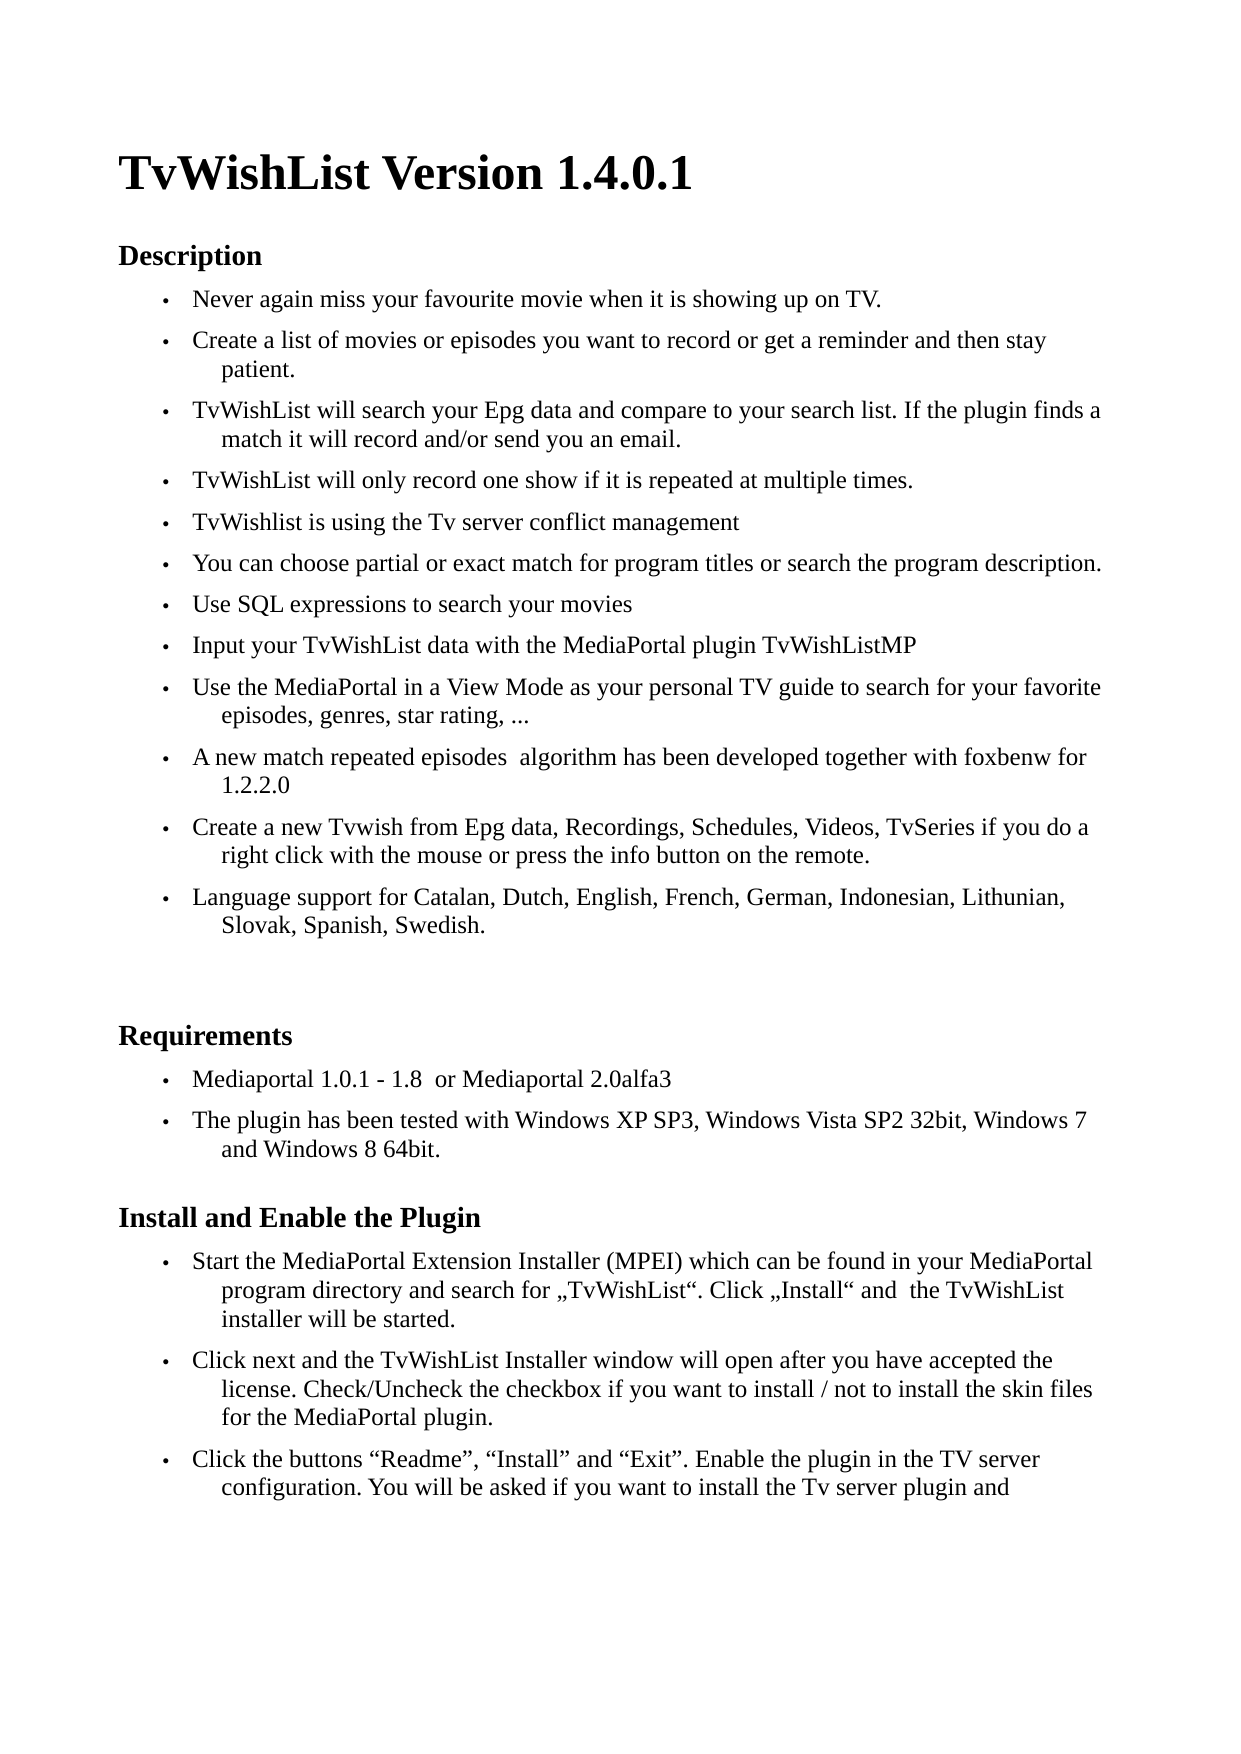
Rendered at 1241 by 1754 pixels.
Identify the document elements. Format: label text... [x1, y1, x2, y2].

list A new match repeated episodes algorithm has been developed together with foxbenw for 1.2.2.0 [162, 742, 1122, 799]
list You can choose partial or exact match for program titles or search the program description. [162, 548, 1122, 577]
list Click next and the TvWishList Installer window will open after you have accepted the license. Check/Uncheck the checkbox if you want to install / not to install the skin files for the MediaPortal plugin. [162, 1345, 1122, 1431]
list Input your TvWishList data with the MediaPortal plugin TvWishListMP [162, 630, 1122, 659]
text TvWishList Version 1.4.0.1 [118, 143, 1122, 201]
list Use the MediaPortal in a View Mode as your personal TV guide to search for your favorite episodes, genres, star rating, ... [162, 672, 1122, 729]
list Create a list of movies or episodes you want to record or get a reminder and then stay patient. [162, 325, 1122, 383]
text Install and Enable the Plugin [118, 1200, 1122, 1234]
list TvWishList will only record one show if it is repeated at multiple times. [162, 465, 1122, 494]
list Create a new Tvwish from Epg data, Recordings, Schedules, Videos, TvSeries if you do a right click with the mouse or press the info button on the remote. [162, 812, 1122, 869]
list Never again miss your favourite movie when it is showing up on TV. [162, 284, 1122, 313]
list Language support for Catalan, Dutch, English, French, German, Indonesian, Lithunian, Slovak, Spanish, Swedish. [162, 882, 1122, 939]
list Mediaportal 1.0.1 - 1.8 or Mediaportal 2.0alfa3 [162, 1064, 1122, 1093]
text Requirements [118, 1018, 1122, 1051]
list Use SQL expressions to search your movies [162, 589, 1122, 618]
text Description [118, 238, 1122, 272]
list Start the MediaPortal Extension Installer (MPEI) which can be found in your MediaPortal program directory and search for „TvWishList“. Click „Install“ and the TvWishList installer will be started. [162, 1246, 1122, 1332]
list The plugin has been tested with Windows XP SP3, Windows Vista SP2 32bit, Windows 7 and Windows 8 64bit. [162, 1105, 1122, 1163]
list TvWishList will search your Epg data and compare to your search list. If the plugin finds a match it will record and/or send you an email. [162, 395, 1122, 453]
list TvWishlist is using the Tv server conflict management [162, 507, 1122, 535]
list Click the buttons “Readme”, “Install” and “Exit”. Enable the plugin in the TV server configuration. You will be asked if you want to install the Tv server plugin and [162, 1444, 1122, 1501]
